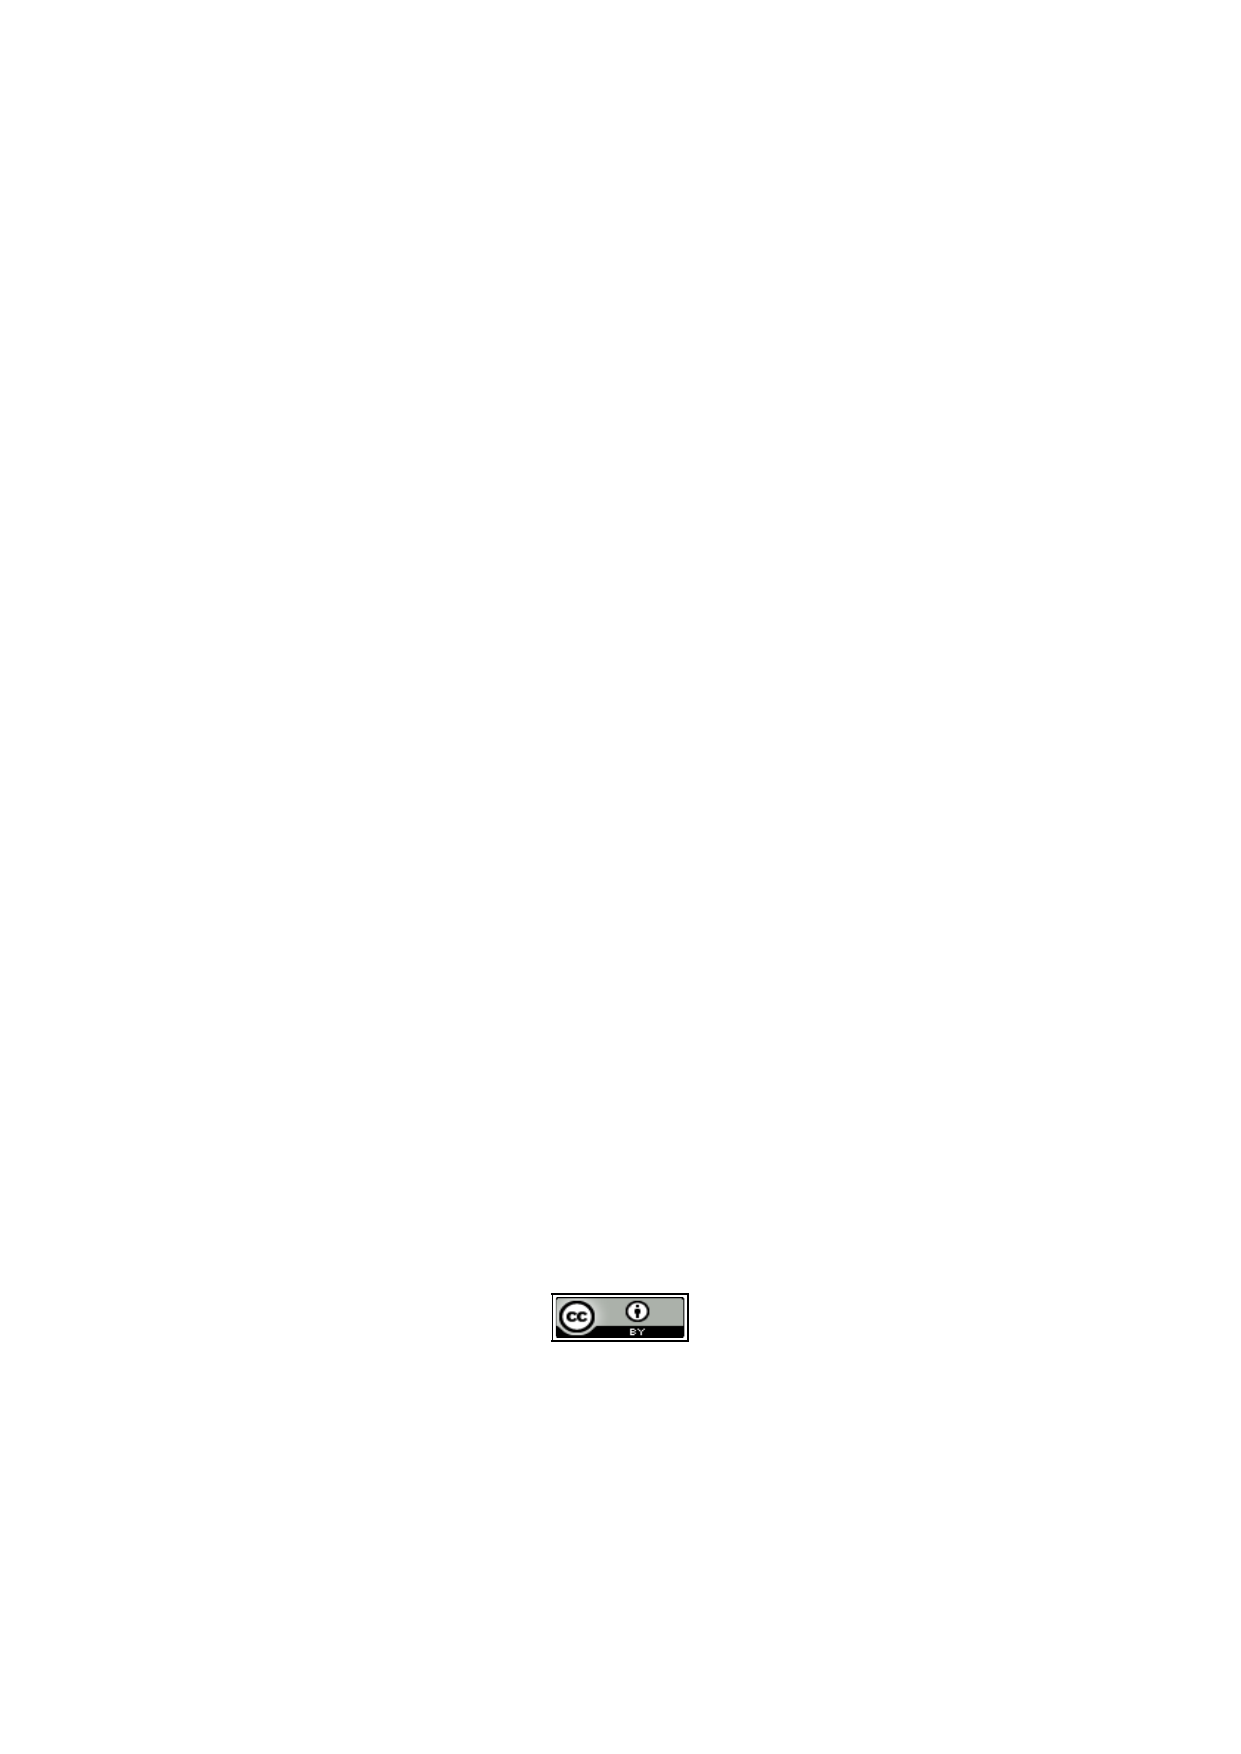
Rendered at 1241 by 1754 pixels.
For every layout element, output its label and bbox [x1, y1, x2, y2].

picture [555, 1297, 685, 1338]
